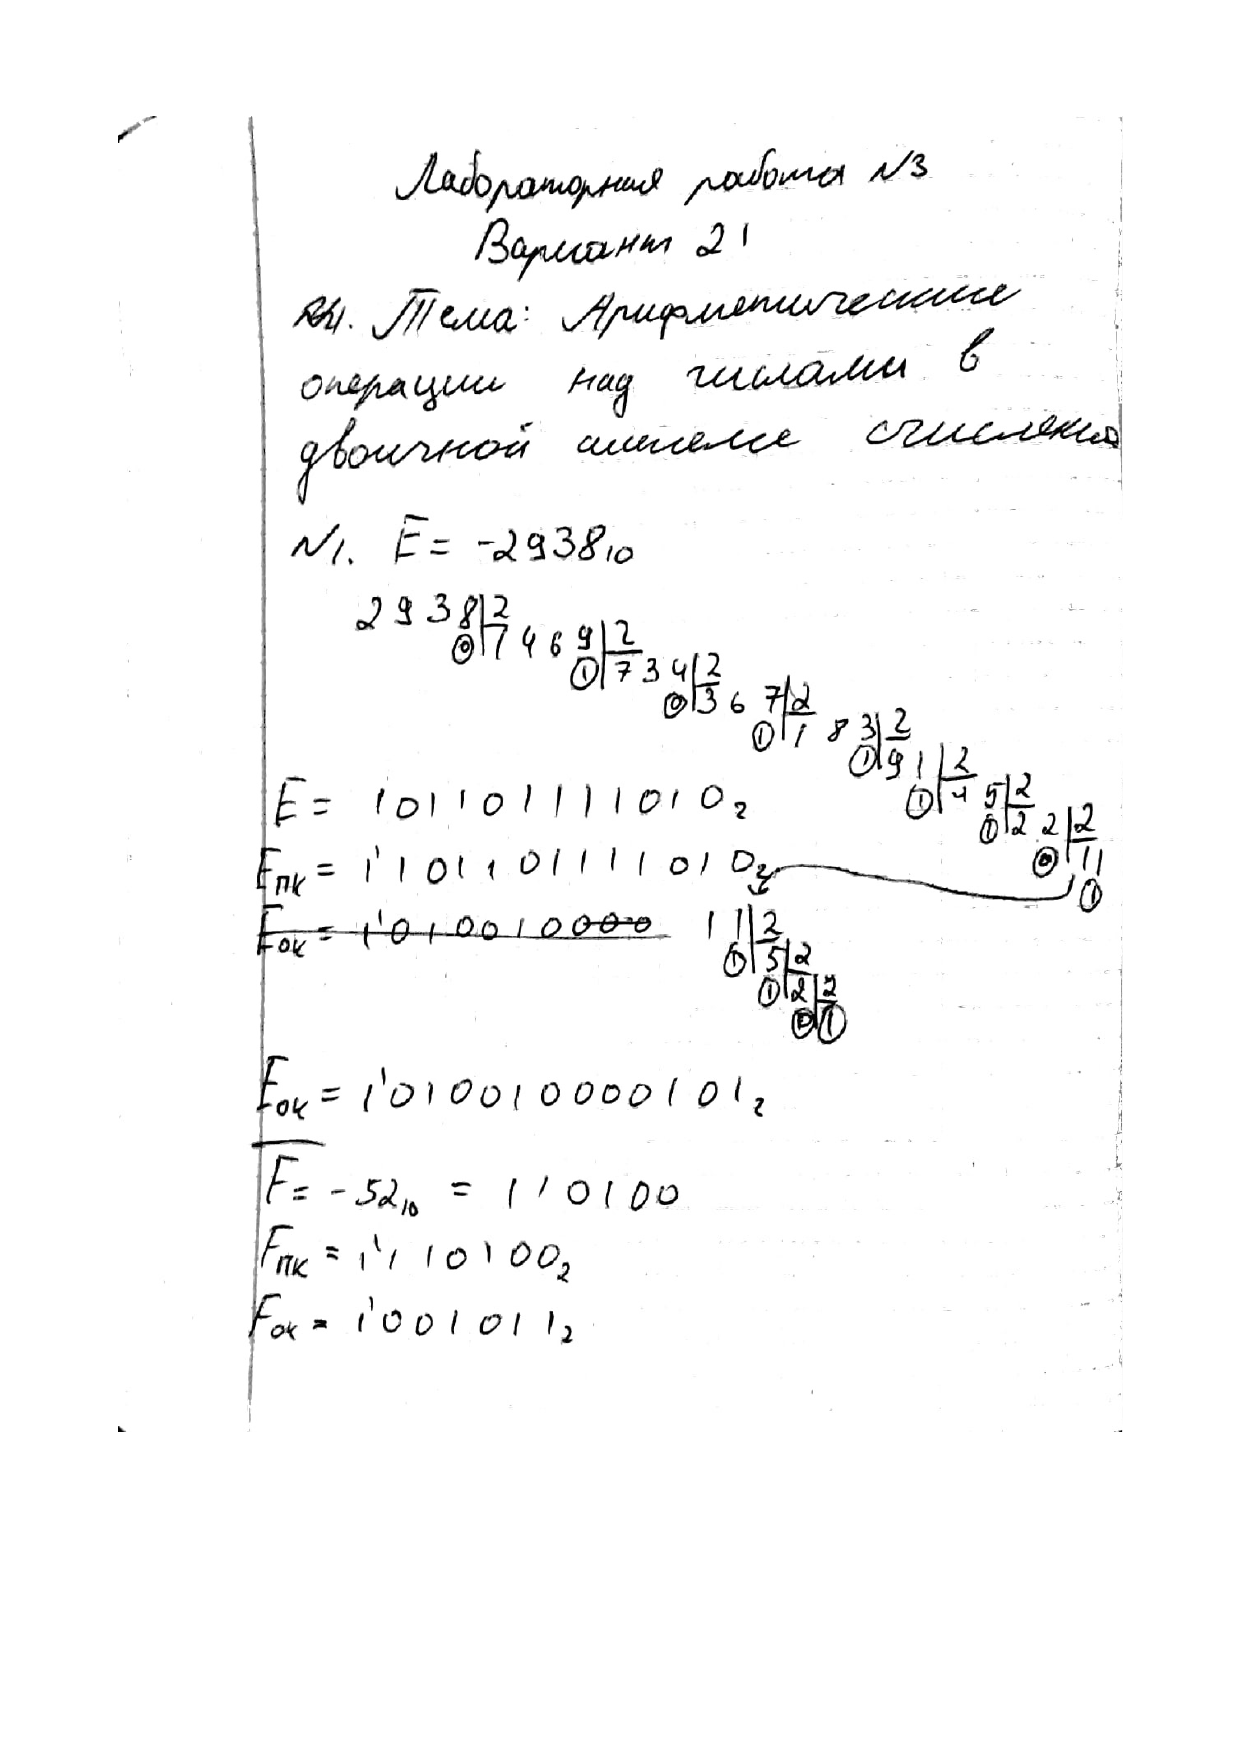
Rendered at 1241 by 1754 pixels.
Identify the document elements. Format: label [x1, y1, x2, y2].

picture [118, 116, 1123, 1432]
